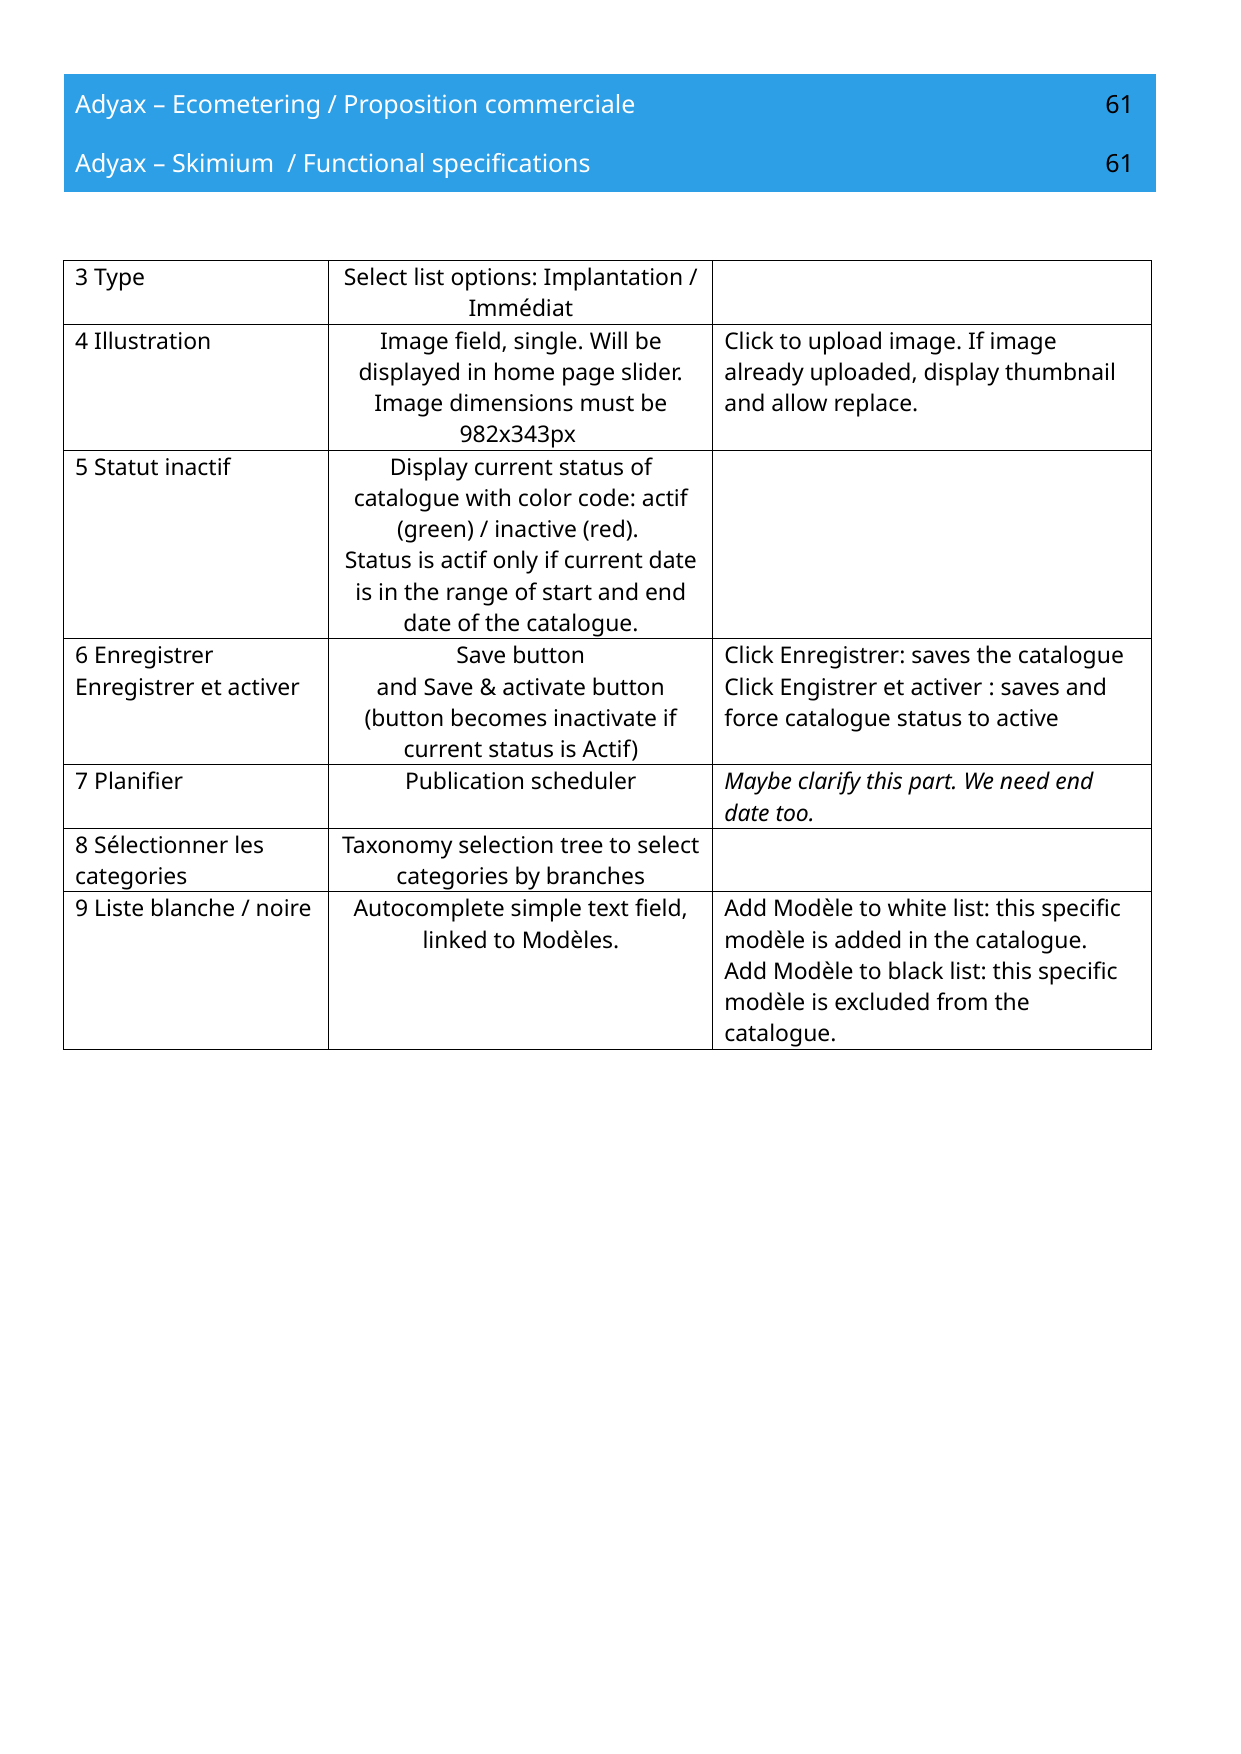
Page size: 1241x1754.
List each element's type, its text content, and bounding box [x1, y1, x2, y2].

table_cell 4 Illustration [64, 325, 328, 449]
table_cell Image field, single. Will be displayed in home page slider. Image dimensions must be 982x343px [329, 325, 712, 449]
table_cell 7 Planifier [64, 765, 328, 828]
table_cell Click Enregistrer: saves the catalogue Click Engistrer et activer : saves and force catalogue status to active [713, 639, 1151, 764]
table_cell 3 Type [64, 261, 328, 323]
table_cell Click to upload image. If image already uploaded, display thumbnail and allow replace. [713, 325, 1151, 449]
table_cell Autocomplete simple text field, linked to Modèles. [329, 892, 712, 1048]
table_cell 6 Enregistrer Enregistrer et activer [64, 639, 328, 764]
table_cell Publication scheduler [329, 765, 712, 828]
table_cell 8 Sélectionner les categories [64, 829, 328, 891]
table_cell Add Modèle to white list: this specific modèle is added in the catalogue. Add Modèle to black list: this specific modèle is excluded from the catalogue. [713, 892, 1151, 1048]
table_cell Select list options: Implantation / Immédiat [329, 261, 712, 323]
table_cell Maybe clarify this part. We need end date too. [713, 765, 1151, 828]
table_cell Taxonomy selection tree to select categories by branches [329, 829, 712, 891]
table_cell [713, 261, 1151, 323]
table_cell Display current status of catalogue with color code: actif (green) / inactive (red). Status is actif only if current date is in the range of start and end date of the catalogue. [329, 451, 712, 638]
table_cell 5 Statut inactif [64, 451, 328, 638]
table_cell [713, 829, 1151, 891]
table_cell [713, 451, 1151, 638]
table_cell Save button and Save & activate button (button becomes inactivate if current status is Actif) [329, 639, 712, 764]
table_cell 9 Liste blanche / noire [64, 892, 328, 1048]
